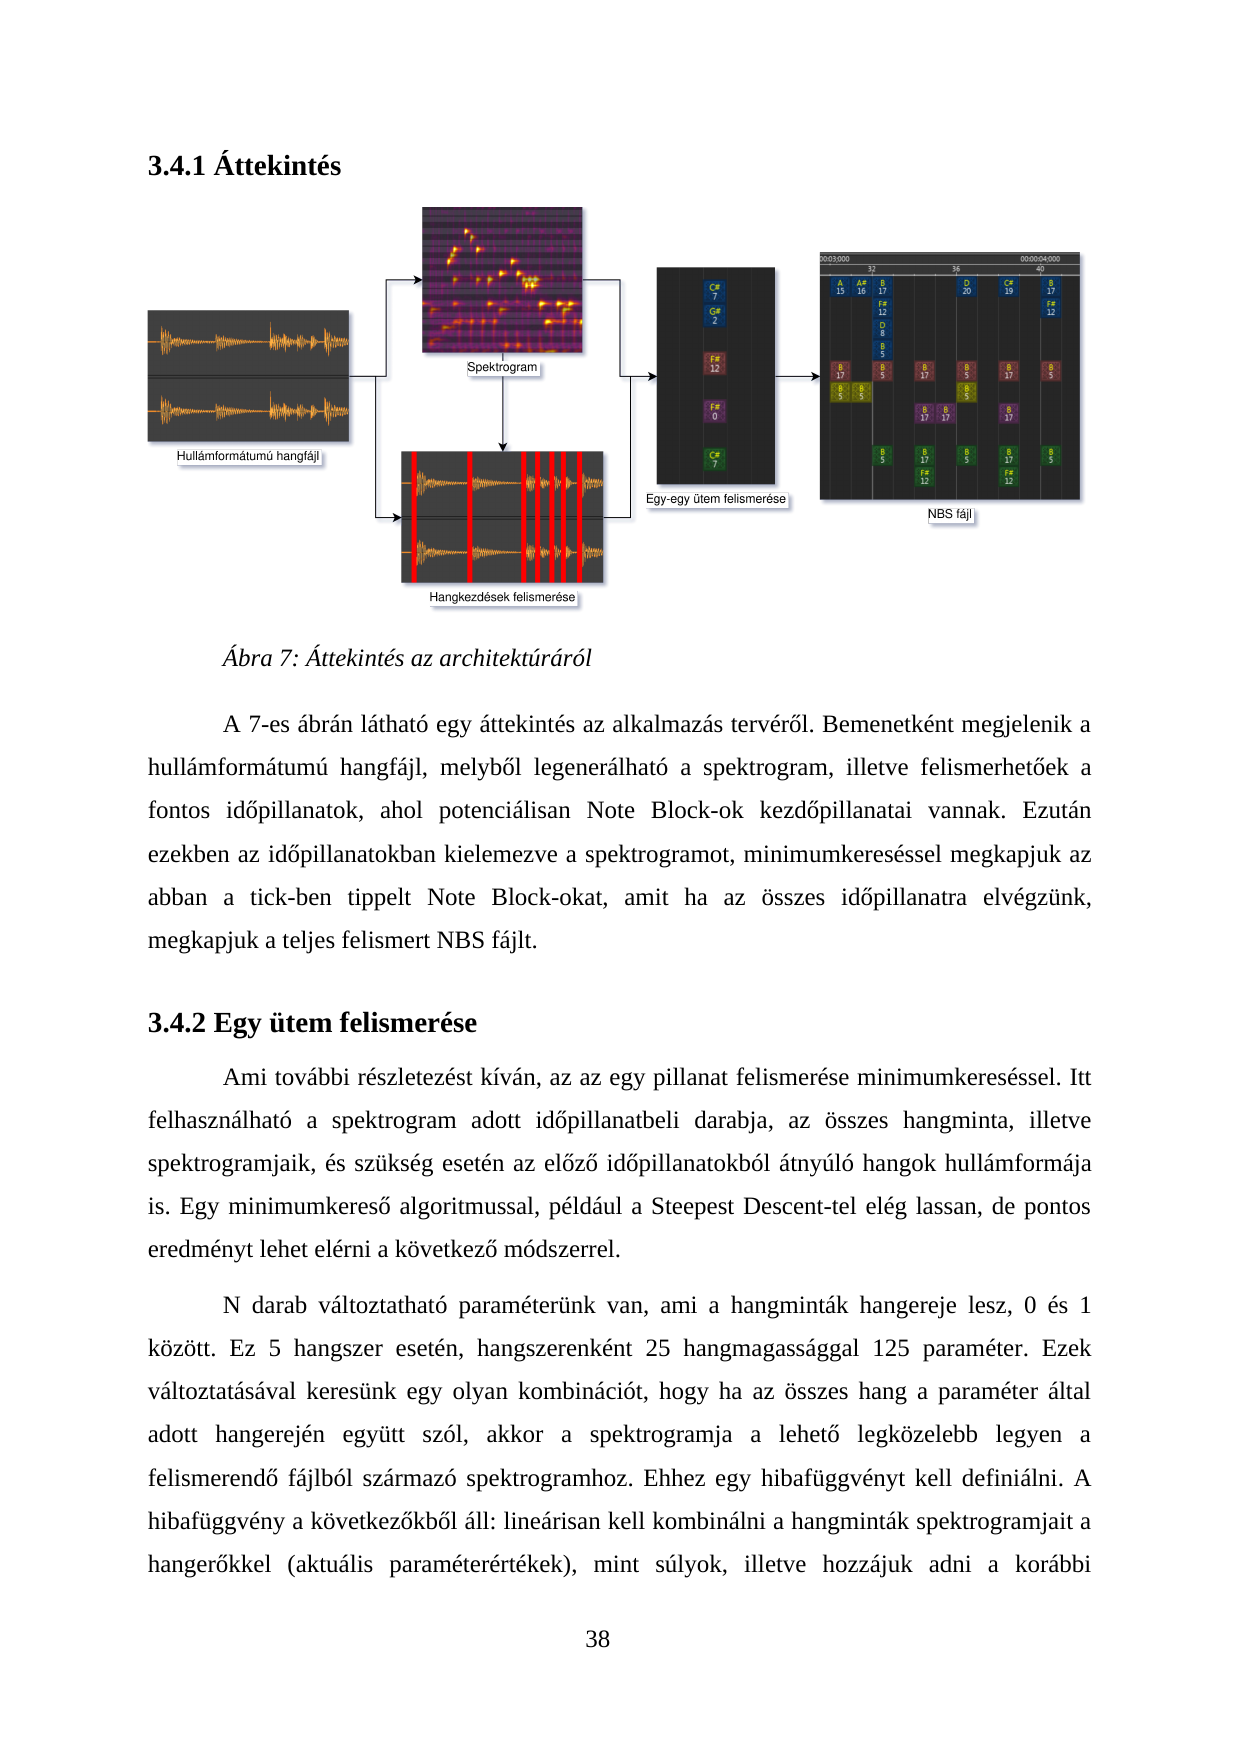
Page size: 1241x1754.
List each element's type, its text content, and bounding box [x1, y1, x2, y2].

text [148, 194, 1092, 207]
picture [147, 207, 1093, 617]
subtitle Áttekintés [148, 148, 1092, 181]
text A 7-es ábrán látható egy áttekintés az alkalmazás tervéről. Bemenetként megjelenik a hullámformátumú hangfájl, melyből legenerálható a spektrogram, illetve felismerhetőek a fontos időpillanatok, ahol potenciálisan Note Block-ok kezdőpillanatai vannak. Ezután ezekben az időpillanatokban kielemezve a spektrogramot, minimumkereséssel megkapjuk az abban a tick-ben tippelt Note Block-okat, amit ha az összes időpillanatra elvégzünk, megkapjuk a teljes felismert NBS fájlt. [148, 672, 1092, 954]
text N darab változtatható paraméterünk van, ami a hangminták hangereje lesz, 0 és 1 között. Ez 5 hangszer esetén, hangszerenként 25 hangmagassággal 125 paraméter. Ezek változtatásával keresünk egy olyan kombinációt, hogy ha az összes hang a paraméter által adott hangerején együtt szól, akkor a spektrogramja a lehető legközelebb legyen a felismerendő fájlból származó spektrogramhoz. Ehhez egy hibafüggvényt kell definiálni. A hibafüggvény a következőkből áll: lineárisan kell kombinálni a hangminták spektrogramjait a hangerőkkel (aktuális paraméterértékek), mint súlyok, illetve hozzájuk adni a korábbi [148, 1290, 1092, 1578]
text Ábra 7: Áttekintés az architektúráról [148, 617, 1092, 672]
text Ami további részletezést kíván, az az egy pillanat felismerése minimumkereséssel. Itt felhasználható a spektrogram adott időpillanatbeli darabja, az összes hangminta, illetve spektrogramjaik, és szükség esetén az előző időpillanatokból átnyúló hangok hullámformája is. Egy minimumkereső algoritmussal, például a Steepest Descent-tel elég lassan, de pontos eredményt lehet elérni a következő módszerrel. [148, 1062, 1092, 1263]
subtitle Egy ütem felismerése [148, 1006, 1092, 1039]
